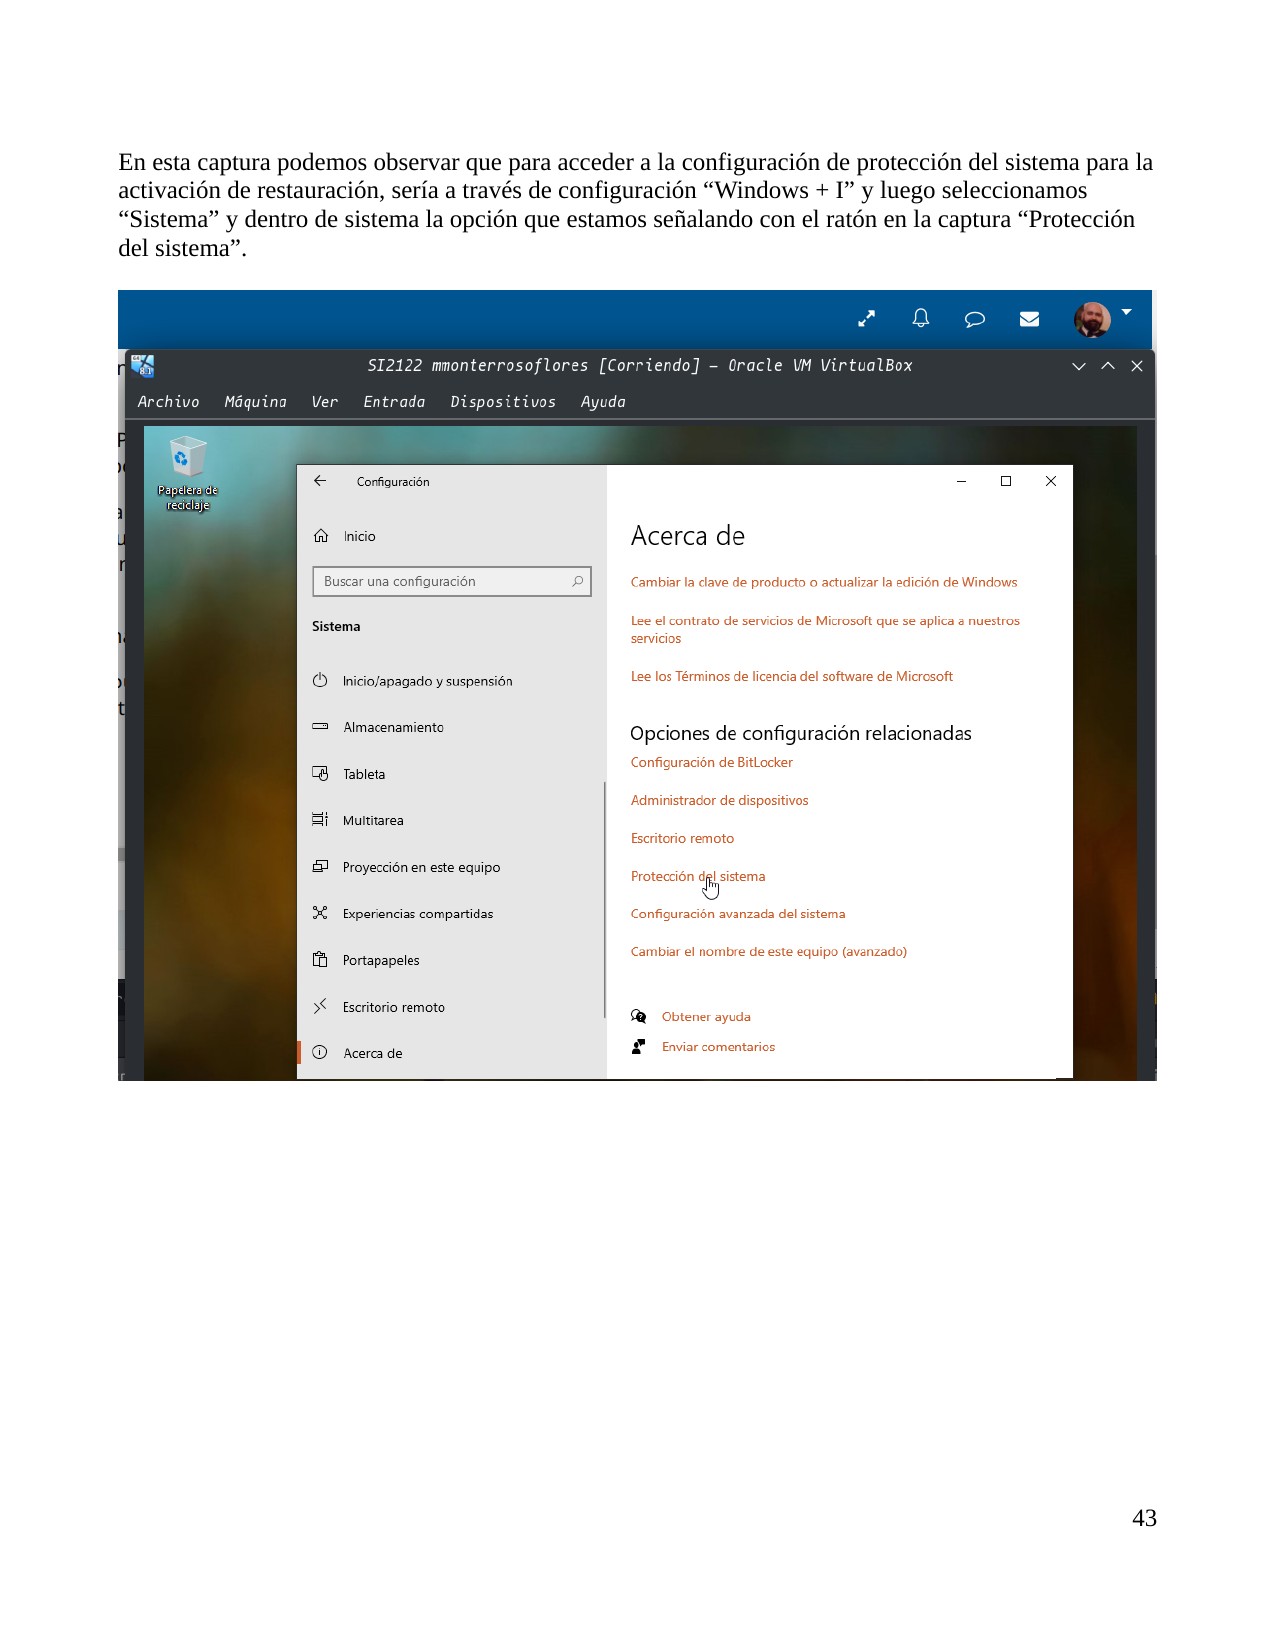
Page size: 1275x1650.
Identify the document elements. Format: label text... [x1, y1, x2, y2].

text En esta captura podemos observar que para acceder a la configuración de protección del sistema para la activación de restauración, sería a través de configuración “Windows + I” y luego seleccionamos “Sistema” y dentro de sistema la opción que estamos señalando con el ratón en la captura “Protección del sistema”. [118, 147, 1157, 262]
picture [118, 290, 1157, 1081]
table_header [118, 1081, 1157, 1110]
